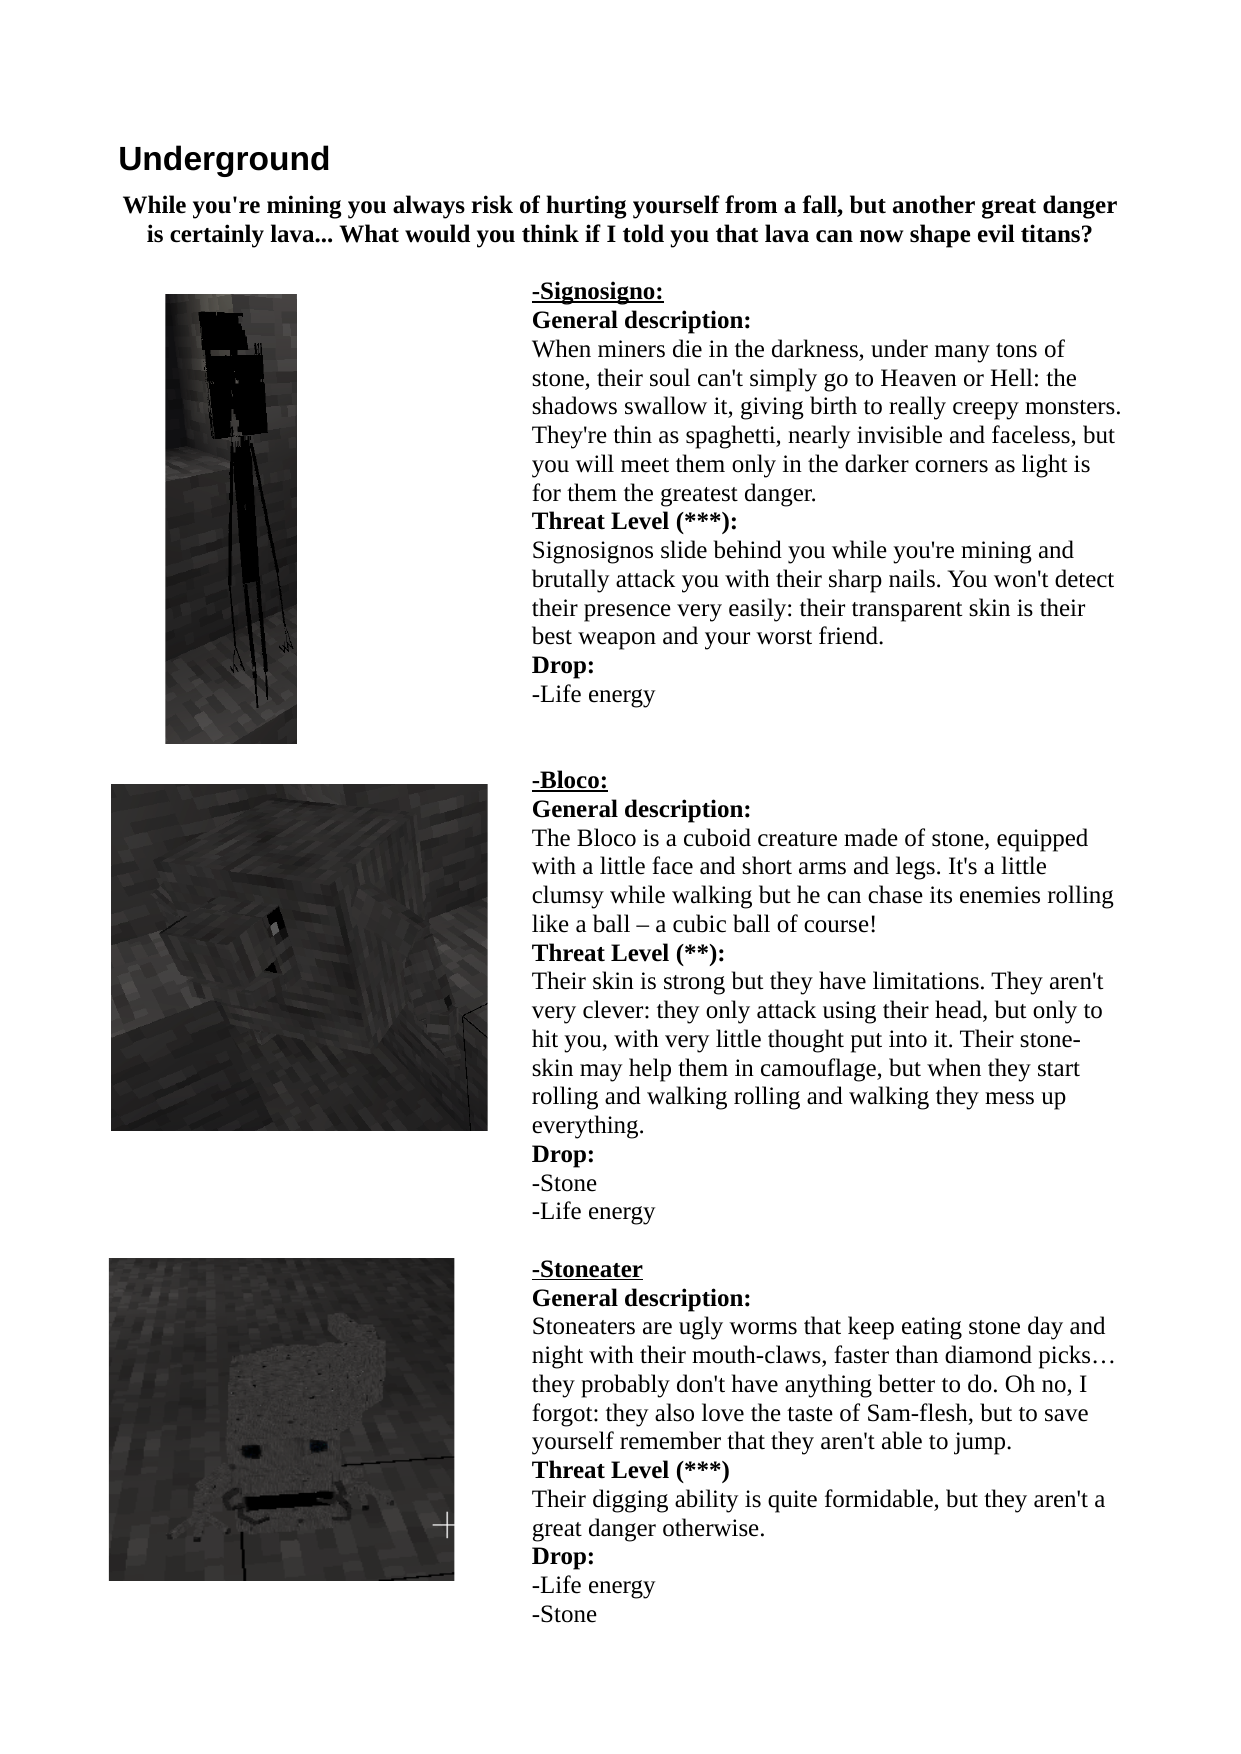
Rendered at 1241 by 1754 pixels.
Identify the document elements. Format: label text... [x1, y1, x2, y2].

text While you're mining you always risk of hurting yourself from a fall, but another great danger is certainly lava... What would you think if I told you that lava can now shape evil titans? [118, 190, 1122, 248]
text Their skin is strong but they have limitations. They aren't very clever: they only attack using their head, but only to hit you, with very little thought put into it. Their stone-skin may help them in camouflage, but when they start rolling and walking rolling and walking they mess up everything. [532, 966, 1122, 1139]
picture [111, 784, 488, 1131]
text -Life energy [532, 1570, 1122, 1599]
text General description: [532, 305, 1122, 334]
text -Stone [532, 1599, 1122, 1628]
text -Life energy [532, 1196, 1122, 1225]
text Threat Level (**): [532, 938, 1122, 966]
text -Bloco: [532, 765, 1122, 794]
text General description: [532, 794, 1122, 823]
text Threat Level (***): [532, 506, 1122, 535]
text -Signosigno: [532, 276, 1122, 305]
text The Bloco is a cuboid creature made of stone, equipped with a little face and short arms and legs. It's a little clumsy while walking but he can chase its enemies rolling like a ball – a cubic ball of course! [532, 823, 1122, 938]
text -Life energy [532, 679, 1122, 708]
picture [165, 294, 297, 744]
text Stoneaters are ugly worms that keep eating stone day and night with their mouth-claws, faster than diamond picks… they probably don't have anything better to do. Oh no, I forgot: they also love the taste of Sam-flesh, but to save yourself remember that they aren't able to jump. [532, 1311, 1122, 1455]
text Drop: [532, 650, 1122, 679]
text Their digging ability is quite formidable, but they aren't a great danger otherwise. [532, 1484, 1122, 1541]
text General description: [532, 1283, 1122, 1311]
picture [108, 1258, 455, 1581]
text -Stoneater [532, 1254, 1122, 1283]
text -Stone [532, 1168, 1122, 1196]
text When miners die in the darkness, under many tons of stone, their soul can't simply go to Heaven or Hell: the shadows swallow it, giving birth to really creepy monsters. They're thin as spaghetti, nearly invisible and faceless, but you will meet them only in the darker corners as light is for them the greatest danger. [532, 334, 1122, 506]
subtitle Underground [118, 139, 1122, 178]
text Signosignos slide behind you while you're mining and brutally attack you with their sharp nails. You won't detect their presence very easily: their transparent skin is their best weapon and your worst friend. [532, 535, 1122, 650]
text Threat Level (***) [532, 1455, 1122, 1484]
text Drop: [532, 1139, 1122, 1168]
text Drop: [532, 1541, 1122, 1570]
